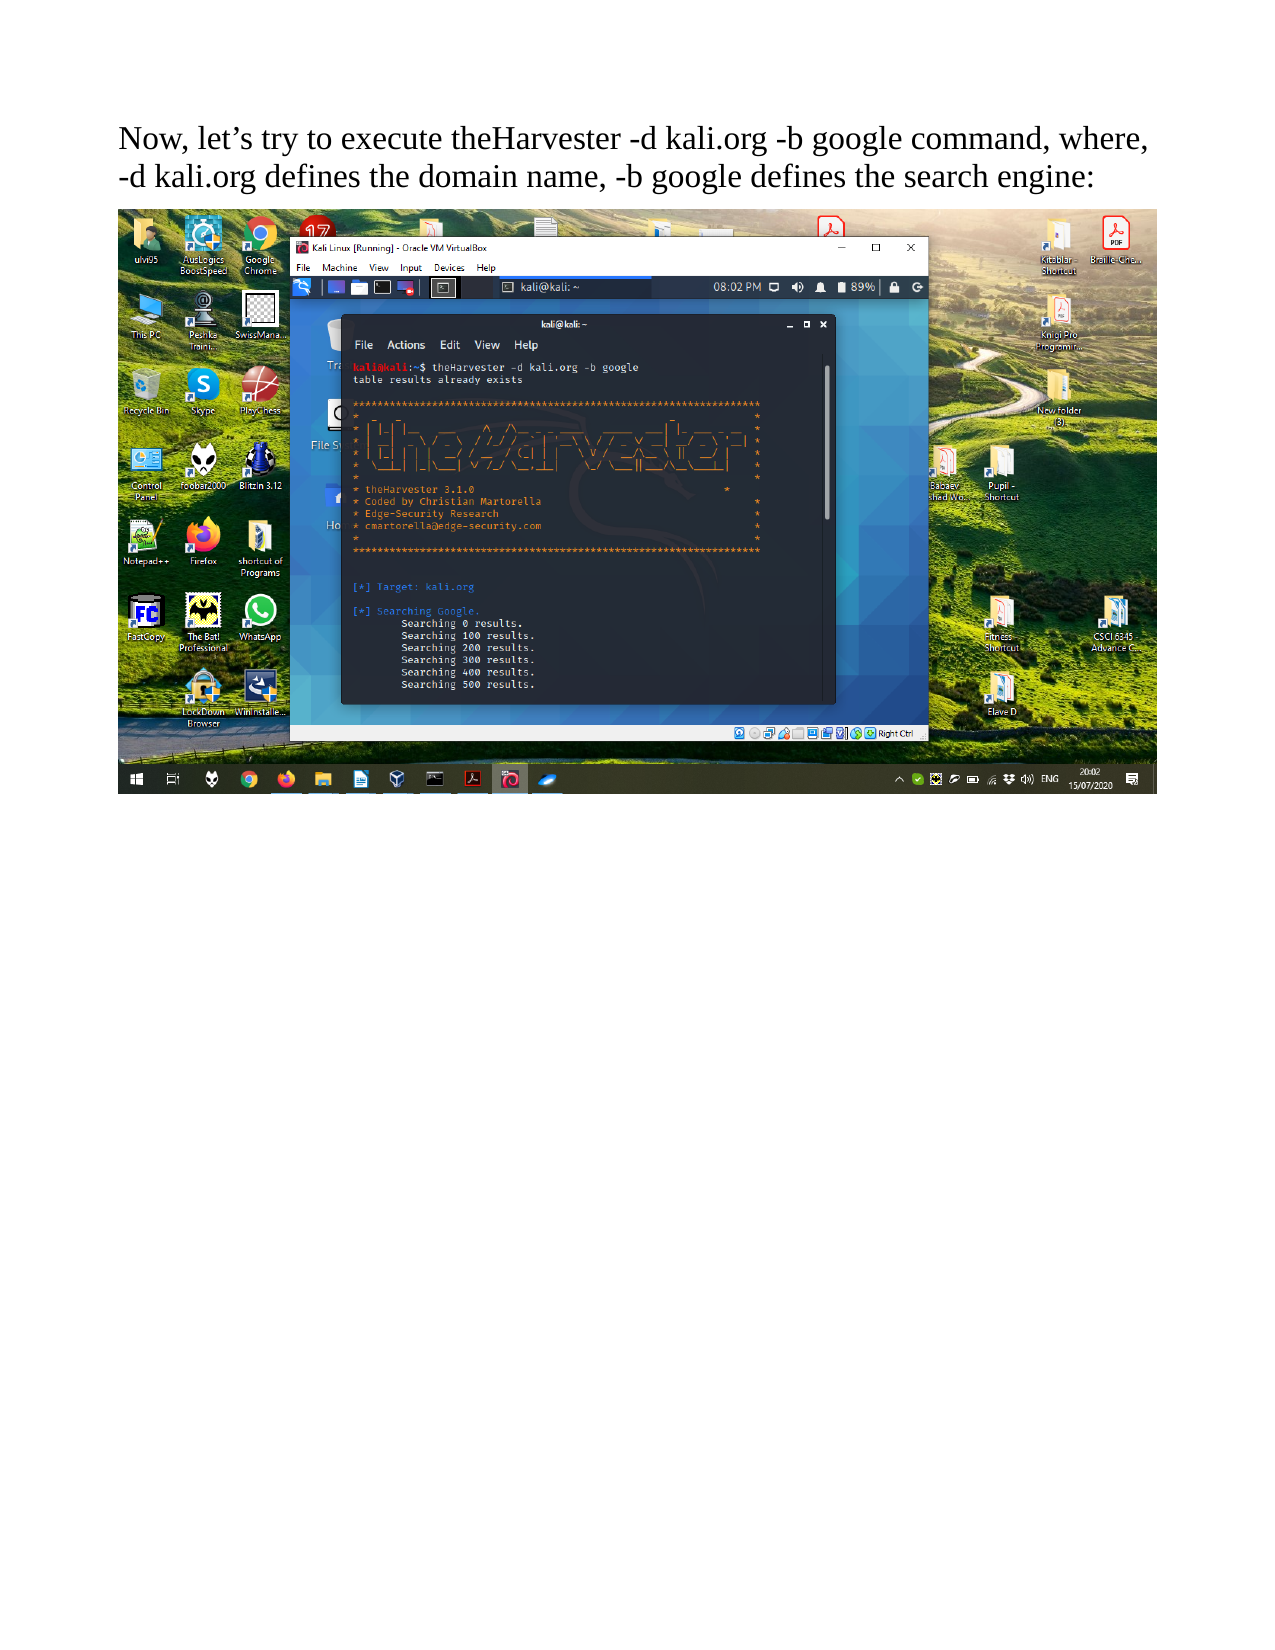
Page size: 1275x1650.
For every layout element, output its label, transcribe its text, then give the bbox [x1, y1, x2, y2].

picture [118, 209, 1157, 794]
text Now, let’s try to execute theHarvester -d kali.org -b google command, where, -d kali.org defines the domain name, -b google defines the search engine: [118, 118, 1157, 195]
